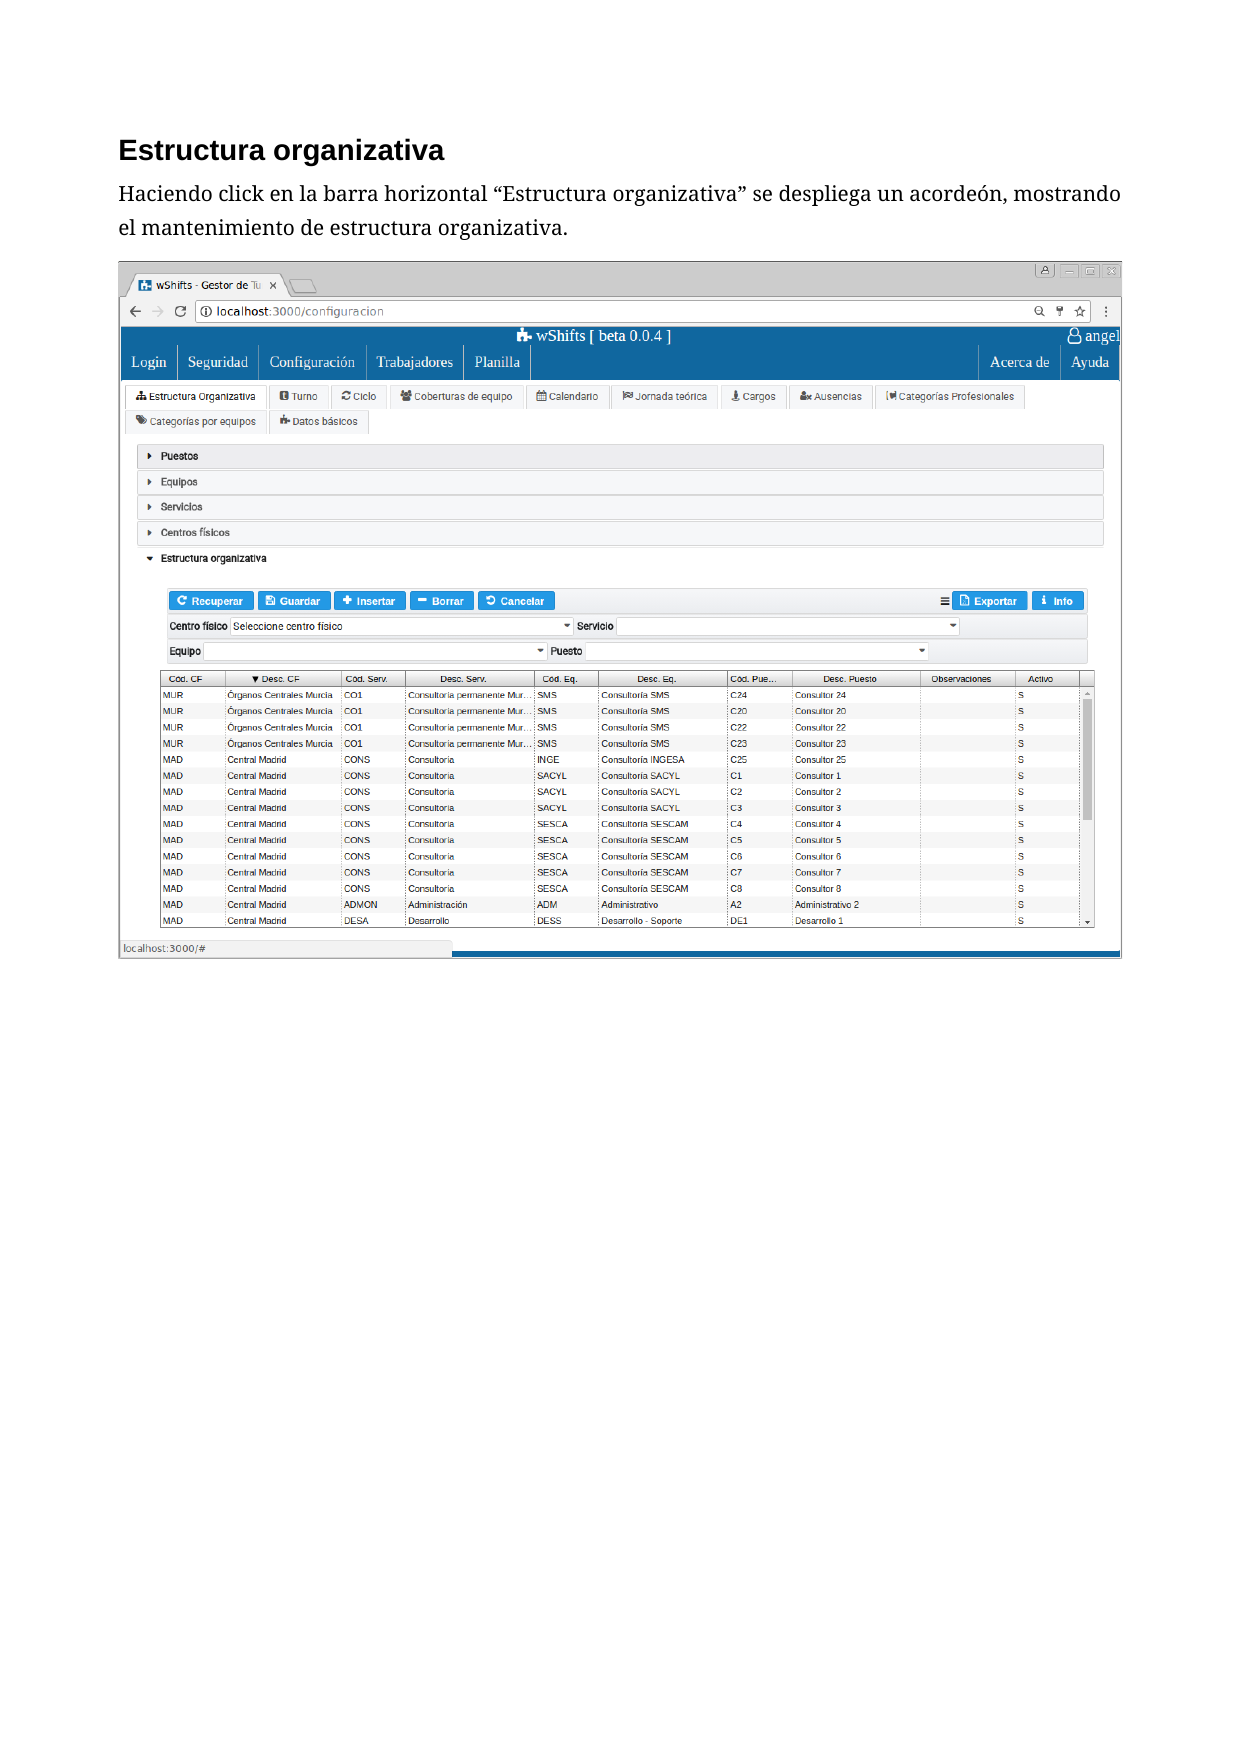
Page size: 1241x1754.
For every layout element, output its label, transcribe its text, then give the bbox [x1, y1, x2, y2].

picture [118, 261, 1123, 959]
subtitle Estructura organizativa [118, 133, 1122, 166]
text Haciendo click en la barra horizontal “Estructura organizativa” se despliega un acordeón, mostrando el mantenimiento de estructura organizativa. [118, 179, 1122, 241]
